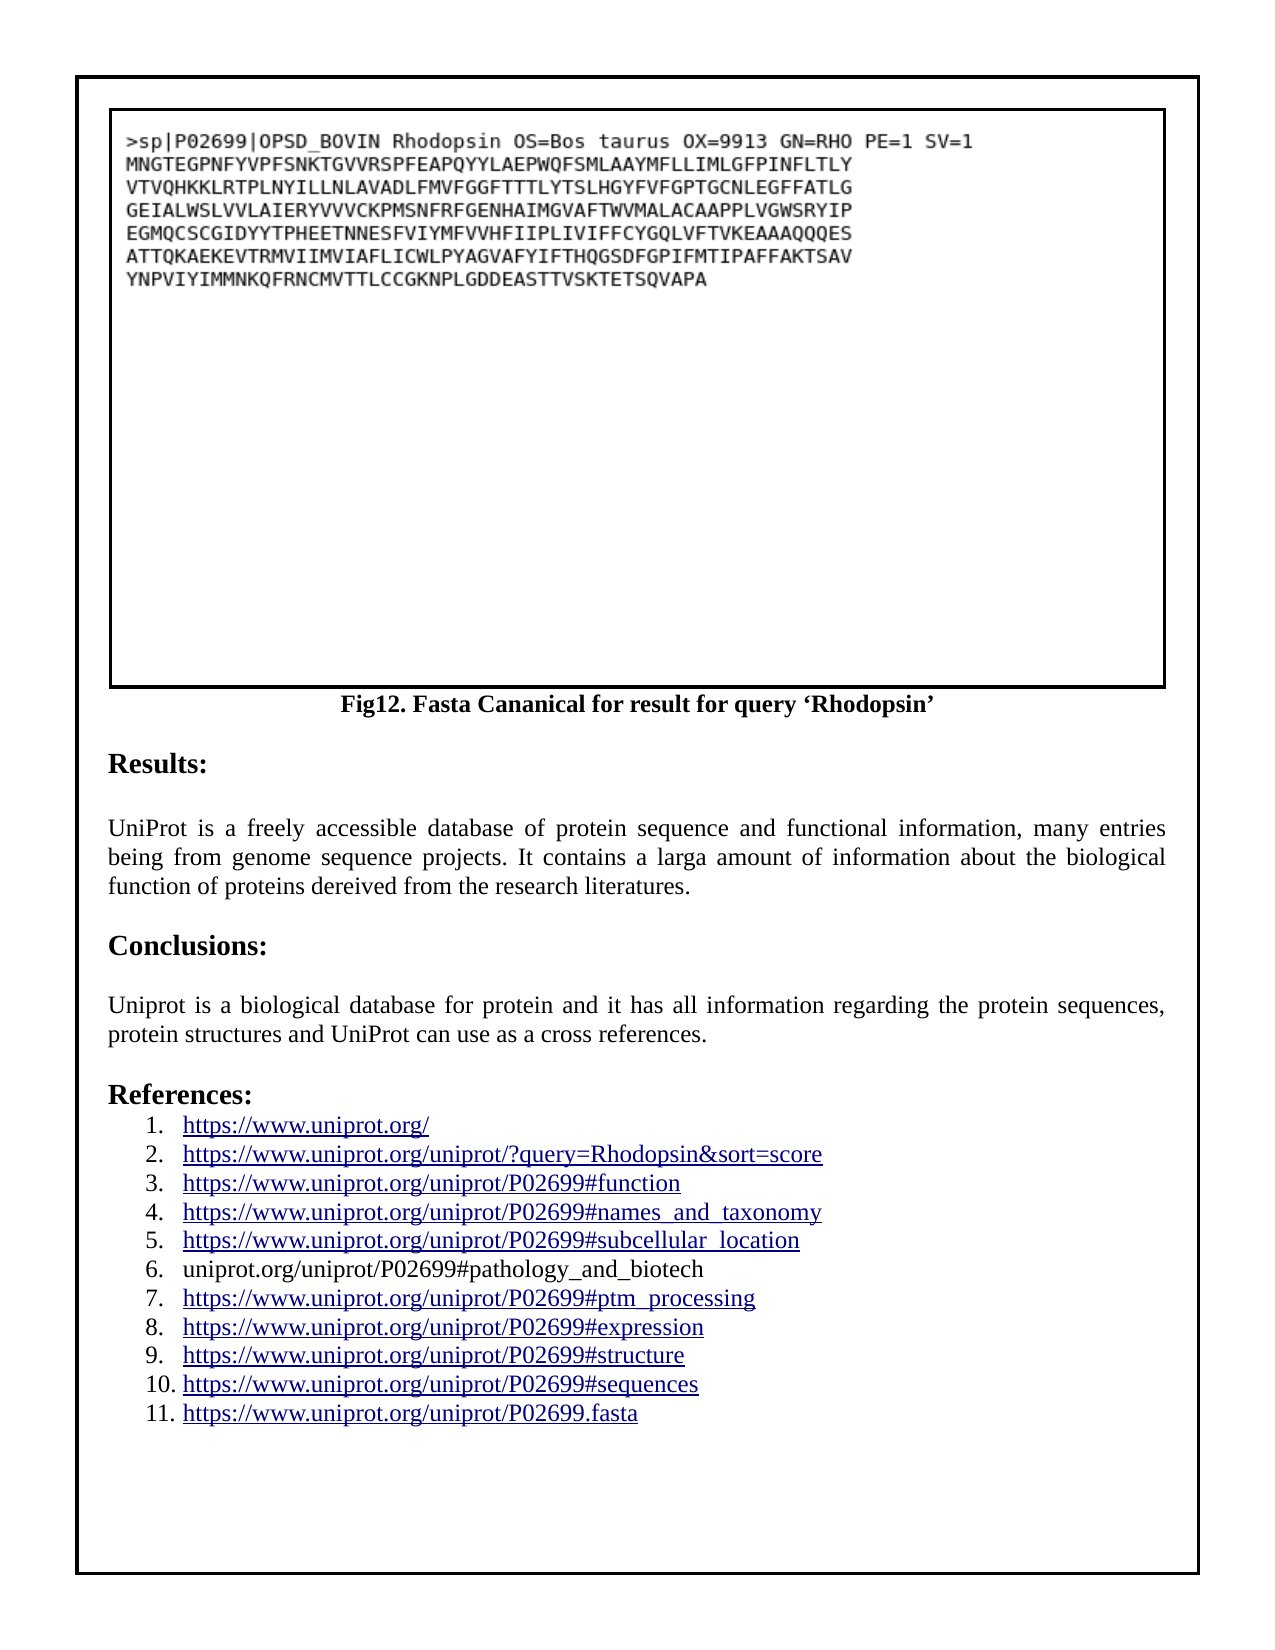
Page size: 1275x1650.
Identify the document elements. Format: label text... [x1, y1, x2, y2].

list https://www.uniprot.org/uniprot/P02699#names_and_taxonomy [145, 1197, 1167, 1225]
list https://www.uniprot.org/uniprot/P02699#expression [145, 1312, 1167, 1340]
text Fig12. Fasta Cananical for result for query ‘Rhodopsin’ [108, 109, 1167, 717]
list https://www.uniprot.org/uniprot/?query=Rhodopsin&sort=score [145, 1139, 1167, 1168]
list https://www.uniprot.org/uniprot/P02699#function [145, 1168, 1167, 1197]
list uniprot.org/uniprot/P02699#pathology_and_biotech [145, 1254, 1167, 1283]
list https://www.uniprot.org/uniprot/P02699#subcellular_location [145, 1225, 1167, 1254]
list https://www.uniprot.org/uniprot/P02699#structure [145, 1340, 1167, 1369]
text Conclusions: [108, 928, 1167, 962]
text References: [108, 1077, 1167, 1110]
text Results: [108, 746, 1167, 780]
list https://www.uniprot.org/ [145, 1110, 1167, 1139]
list https://www.uniprot.org/uniprot/P02699#sequences [145, 1369, 1167, 1398]
list https://www.uniprot.org/uniprot/P02699#ptm_processing [145, 1283, 1167, 1312]
text UniProt is a freely accessible database of protein sequence and functional information, many entries being from genome sequence projects. It contains a larga amount of information about the biological function of proteins dereived from the research literatures. [108, 813, 1167, 899]
picture [114, 113, 1161, 683]
text Uniprot is a biological database for protein and it has all information regarding the protein sequences, protein structures and UniProt can use as a cross references. [108, 991, 1167, 1048]
list https://www.uniprot.org/uniprot/P02699.fasta [145, 1398, 1167, 1427]
